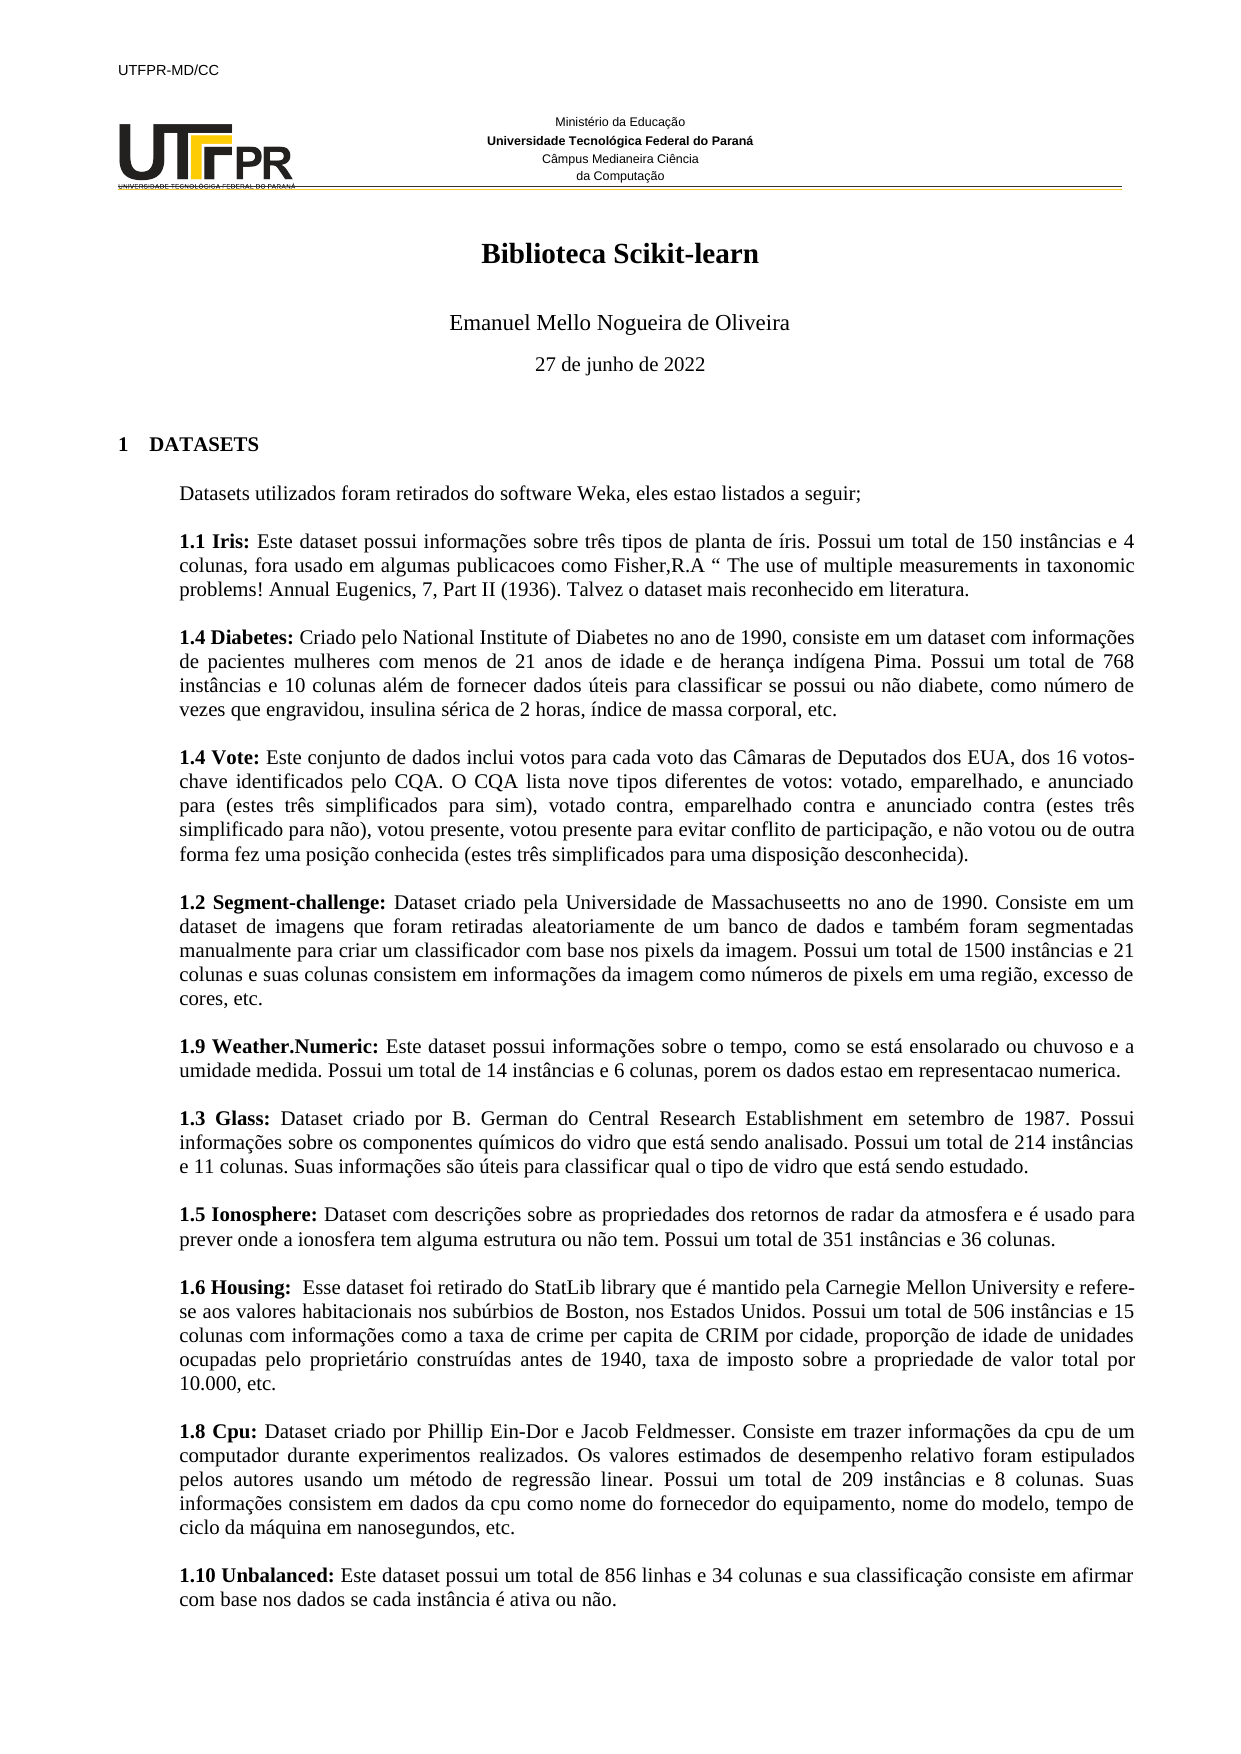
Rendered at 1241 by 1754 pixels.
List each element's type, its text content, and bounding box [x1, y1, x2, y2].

text Câmpus Medianeira Ciência da Computação [540, 151, 700, 183]
text 1.10 Unbalanced: Este dataset possui um total de 856 linhas e 34 colunas e sua classificação consiste em afirmar com base nos dados se cada instância é ativa ou não. [179, 1563, 1136, 1611]
text 1.6 Housing: Esse dataset foi retirado do StatLib library que é mantido pela Carnegie Mellon University e refere-se aos valores habitacionais nos subúrbios de Boston, nos Estados Unidos. Possui um total de 506 instâncias e 15 colunas com informações como a taxa de crime per capita de CRIM por cidade, proporção de idade de unidades ocupadas pelo proprietário construídas antes de 1940, taxa de imposto sobre a propriedade de valor total por 10.000, etc. [179, 1274, 1136, 1395]
text 1.1 Iris: Este dataset possui informações sobre três tipos de planta de íris. Possui um total de 150 instâncias e 4 colunas, fora usado em algumas publicacoes como Fisher,R.A “ The use of multiple measurements in taxonomic problems! Annual Eugenics, 7, Part II (1936). Talvez o dataset mais reconhecido em literatura. [179, 529, 1136, 601]
text Universidade Tecnológica Federal do Paraná [296, 133, 1136, 147]
text Ministério da Educação [104, 115, 1136, 129]
text 1.8 Cpu: Dataset criado por Phillip Ein-Dor e Jacob Feldmesser. Consiste em trazer informações da cpu de um computador durante experimentos realizados. Os valores estimados de desempenho relativo foram estipulados pelos autores usando um método de regressão linear. Possui um total de 209 instâncias e 8 colunas. Suas informações consistem em dados da cpu como nome do fornecedor do equipamento, nome do modelo, tempo de ciclo da máquina em nanosegundos, etc. [179, 1419, 1136, 1539]
picture [118, 124, 296, 186]
text 27 de junho de 2022 [104, 352, 1136, 376]
text 1.3 Glass: Dataset criado por B. German do Central Research Establishment em setembro de 1987. Possui informações sobre os componentes químicos do vidro que está sendo analisado. Possui um total de 214 instâncias e 11 colunas. Suas informações são úteis para classificar qual o tipo de vidro que está sendo estudado. [179, 1106, 1136, 1178]
text Biblioteca Scikit-learn [104, 237, 1136, 270]
text Datasets utilizados foram retirados do software Weka, eles estao listados a seguir; [104, 481, 1136, 504]
text 1.2 Segment-challenge: Dataset criado pela Universidade de Massachuseetts no ano de 1990. Consiste em um dataset de imagens que foram retiradas aleatoriamente de um banco de dados e também foram segmentadas manualmente para criar um classificador com base nos pixels da imagem. Possui um total de 1500 instâncias e 21 colunas e suas colunas consistem em informações da imagem como números de pixels em uma região, excesso de cores, etc. [179, 889, 1136, 1010]
text 1.9 Weather.Numeric: Este dataset possui informações sobre o tempo, como se está ensolarado ou chuvoso e a umidade medida. Possui um total de 14 instâncias e 6 colunas, porem os dados estao em representacao numerica. [179, 1034, 1136, 1082]
text Emanuel Mello Nogueira de Oliveira [104, 309, 1135, 336]
text 1.4 Diabetes: Criado pelo National Institute of Diabetes no ano de 1990, consiste em um dataset com informações de pacientes mulheres com menos de 21 anos de idade e de herança indígena Pima. Possui um total de 768 instâncias e 10 colunas além de fornecer dados úteis para classificar se possui ou não diabete, como número de vezes que engravidou, insulina sérica de 2 horas, índice de massa corporal, etc. [179, 625, 1136, 721]
text 1.5 Ionosphere: Dataset com descrições sobre as propriedades dos retornos de radar da atmosfera e é usado para prever onde a ionosfera tem alguma estrutura ou não tem. Possui um total de 351 instâncias e 36 colunas. [179, 1202, 1136, 1251]
text 1.4 Vote: Este conjunto de dados inclui votos para cada voto das Câmaras de Deputados dos EUA, dos 16 votos-chave identificados pelo CQA. O CQA lista nove tipos diferentes de votos: votado, emparelhado, e anunciado para (estes três simplificados para sim), votado contra, emparelhado contra e anunciado contra (estes três simplificado para não), votou presente, votou presente para evitar conflito de participação, e não votou ou de outra forma fez uma posição conhecida (estes três simplificados para uma disposição desconhecida). [179, 745, 1136, 866]
subtitle DATASETS [118, 432, 1136, 456]
